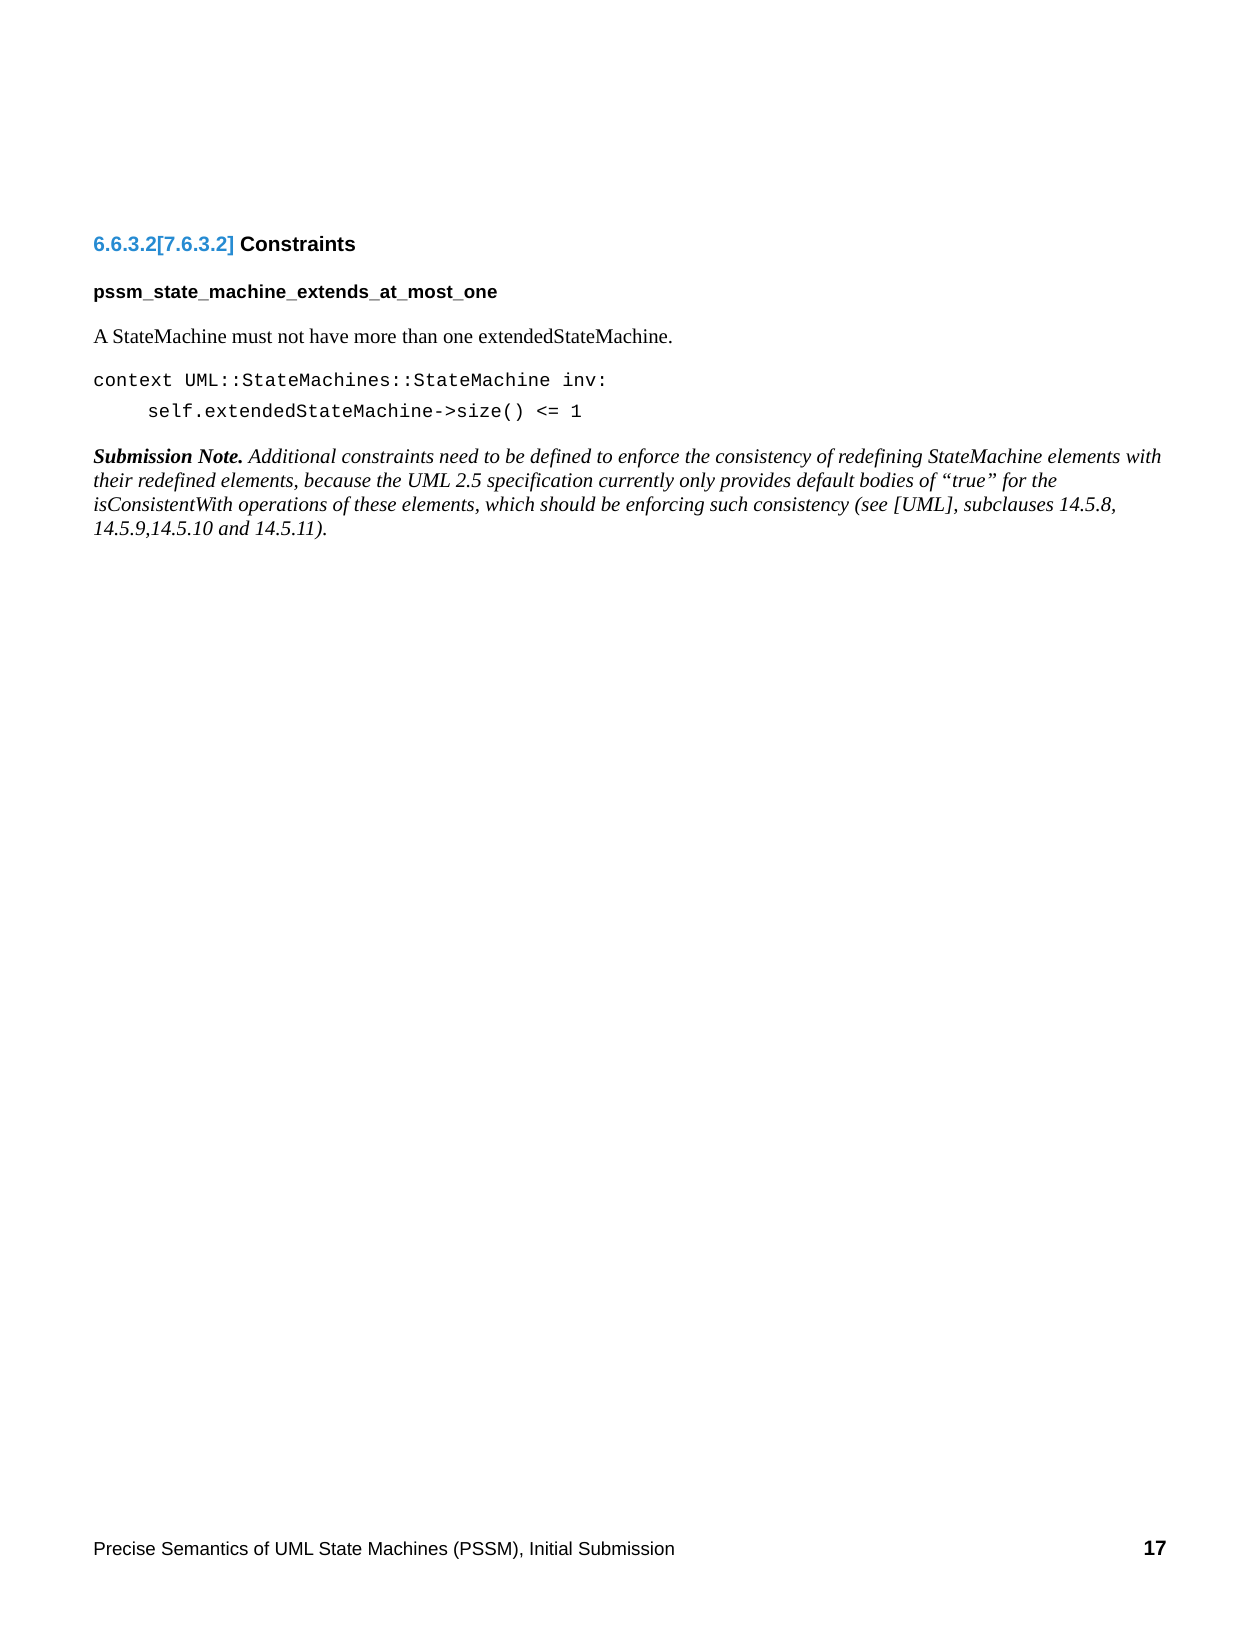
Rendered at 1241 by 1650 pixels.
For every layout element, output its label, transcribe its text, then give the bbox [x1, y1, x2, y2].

subtitle pssm_state_machine_extends_at_most_one [93, 281, 1164, 303]
text Submission Note. Additional constraints need to be defined to enforce the consistency of redefining StateMachine elements with their redefined elements, because the UML 2.5 specification currently only provides default bodies of “true” for the isConsistentWith operations of these elements, which should be enforcing such consistency (see [UML], subclauses 14.5.8, 14.5.9,14.5.10 and 14.5.11). [93, 444, 1164, 540]
text context UML::StateMachines::StateMachine inv: [93, 369, 1164, 392]
text self.extendedStateMachine->size() <= 1 [93, 400, 1164, 423]
subtitle Constraints [93, 231, 1164, 256]
text A StateMachine must not have more than one extendedStateMachine. [93, 324, 1164, 348]
